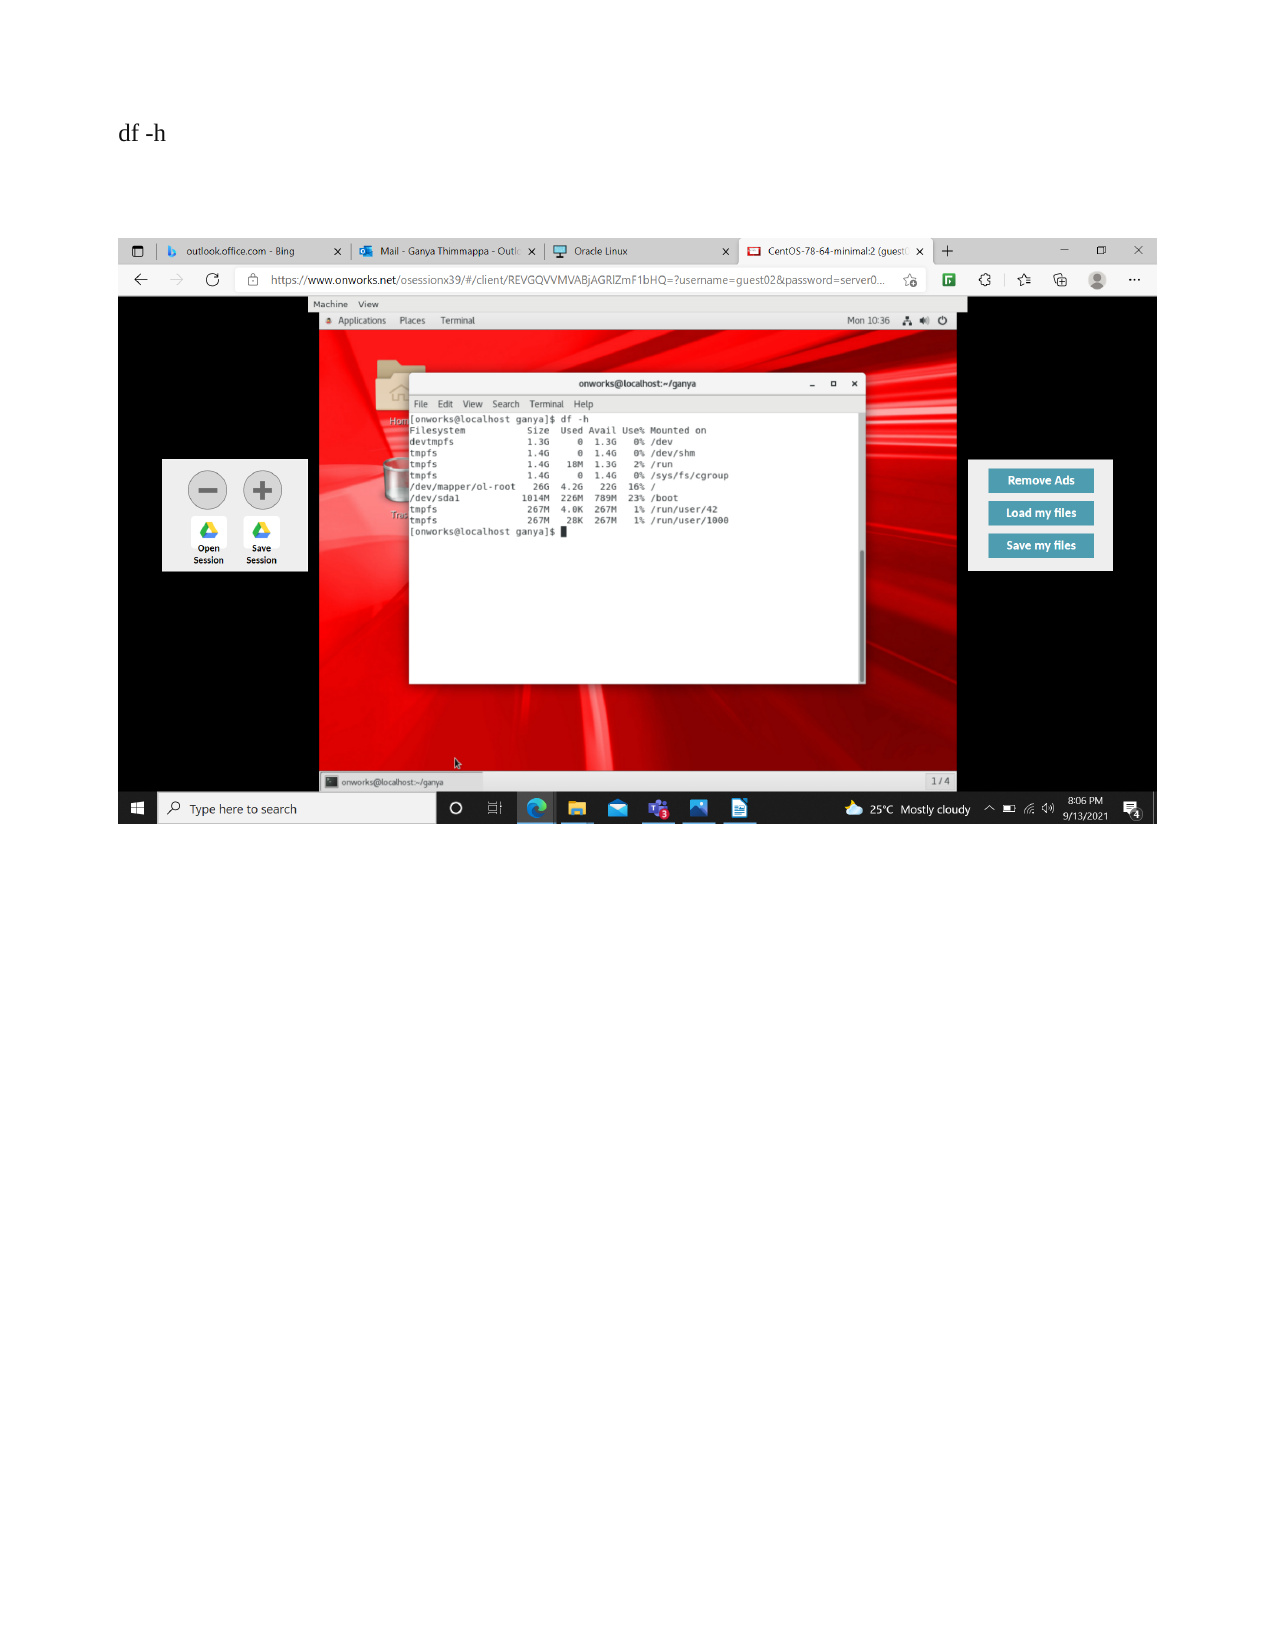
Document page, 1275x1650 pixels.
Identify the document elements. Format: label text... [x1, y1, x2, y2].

picture [118, 238, 1157, 824]
text df -h [118, 118, 1157, 147]
